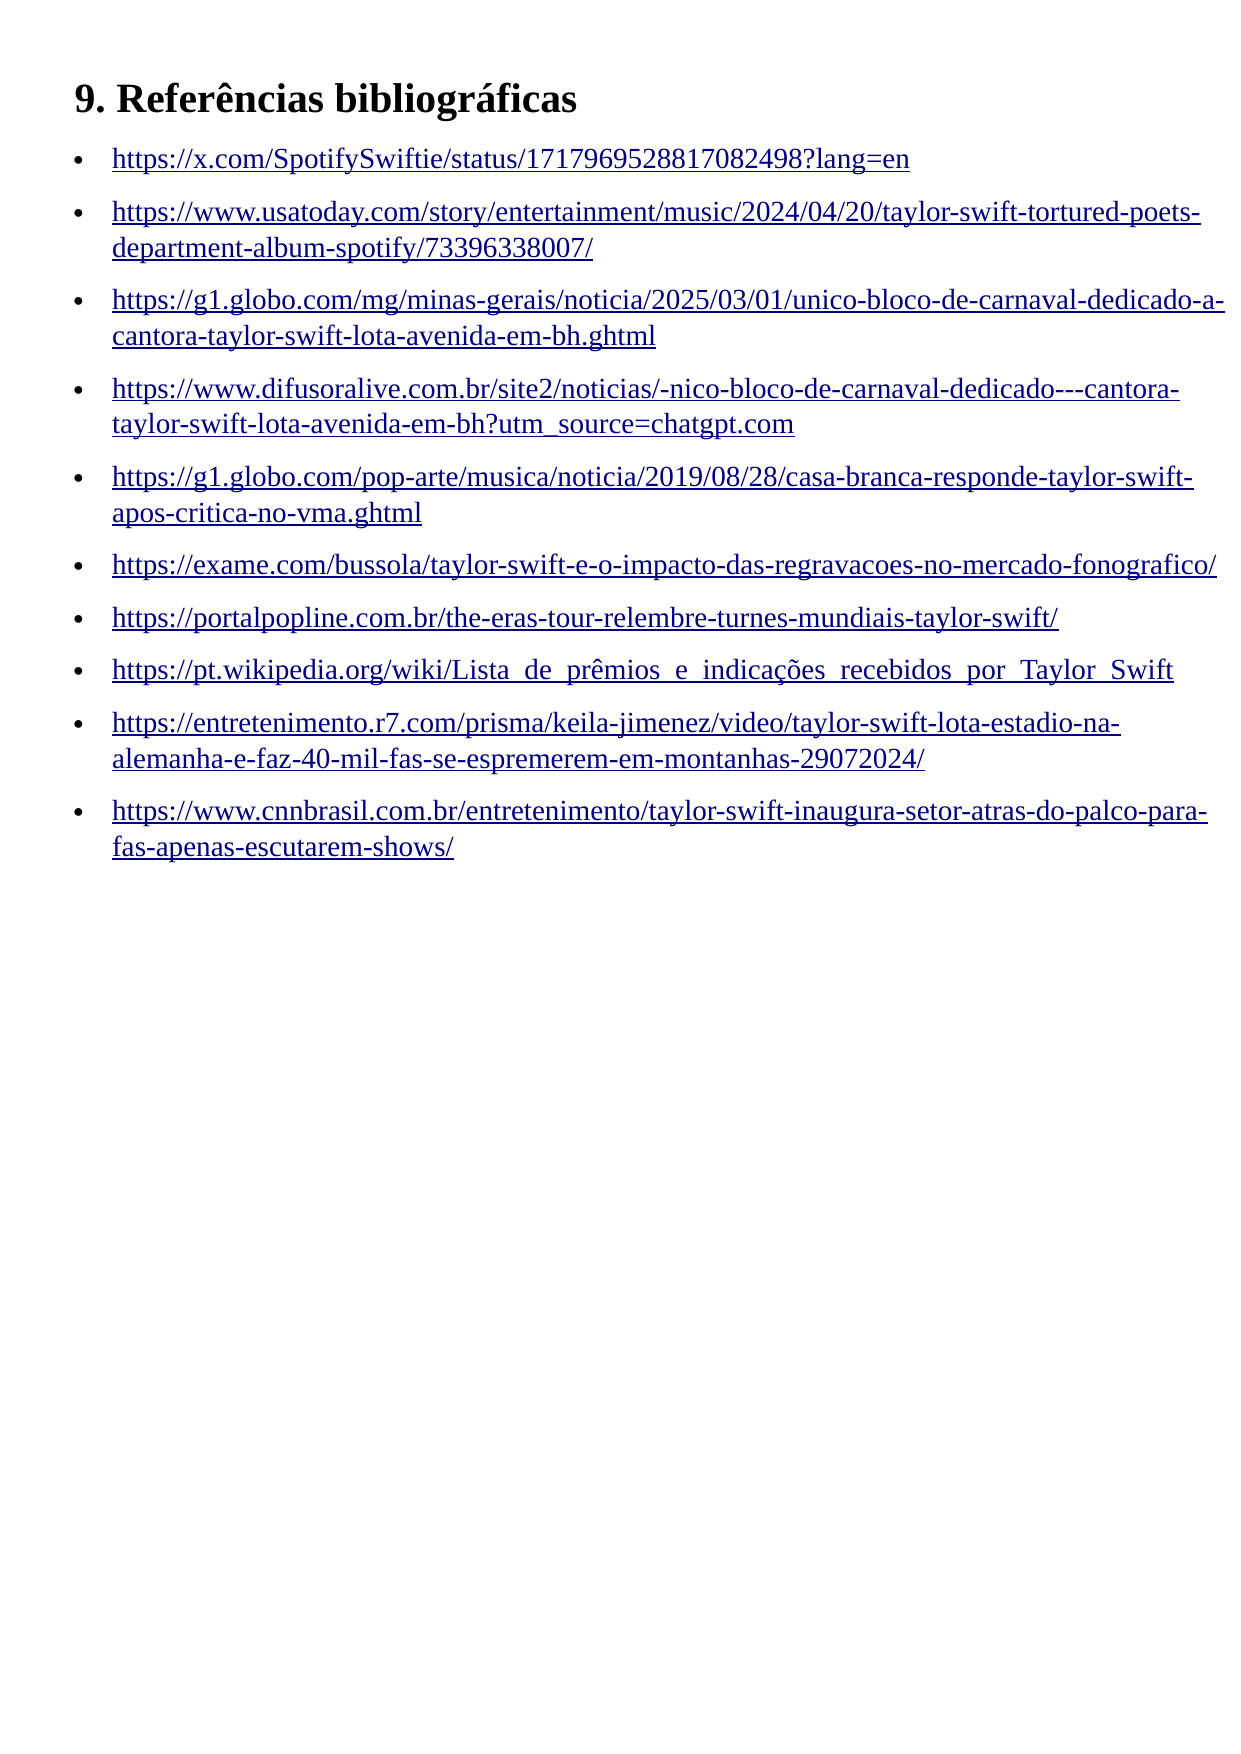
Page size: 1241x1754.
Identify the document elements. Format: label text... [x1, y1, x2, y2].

list https://pt.wikipedia.org/wiki/Lista_de_prêmios_e_indicações_recebidos_por_Taylor_Swift [74, 652, 1239, 686]
list https://g1.globo.com/pop-arte/musica/noticia/2019/08/28/casa-branca-responde-taylor-swift-apos-critica-no-vma.ghtml [74, 459, 1239, 528]
list https://www.difusoralive.com.br/site2/noticias/-nico-bloco-de-carnaval-dedicado---cantora-taylor-swift-lota-avenida-em-bh?utm_source=chatgpt.com [74, 371, 1239, 440]
list https://entretenimento.r7.com/prisma/keila-jimenez/video/taylor-swift-lota-estadio-na-alemanha-e-faz-40-mil-fas-se-espremerem-em-montanhas-29072024/ [74, 705, 1239, 774]
list https://portalpopline.com.br/the-eras-tour-relembre-turnes-mundiais-taylor-swift/ [74, 600, 1239, 633]
list https://x.com/SpotifySwiftie/status/1717969528817082498?lang=en [74, 142, 1239, 175]
text 9. Referências bibliográficas [74, 74, 1239, 122]
list https://exame.com/bussola/taylor-swift-e-o-impacto-das-regravacoes-no-mercado-fonografico/ [74, 547, 1239, 581]
list https://www.usatoday.com/story/entertainment/music/2024/04/20/taylor-swift-tortured-poets-department-album-spotify/73396338007/ [74, 194, 1239, 263]
list https://g1.globo.com/mg/minas-gerais/noticia/2025/03/01/unico-bloco-de-carnaval-dedicado-a-cantora-taylor-swift-lota-avenida-em-bh.ghtml [74, 282, 1239, 352]
list https://www.cnnbrasil.com.br/entretenimento/taylor-swift-inaugura-setor-atras-do-palco-para-fas-apenas-escutarem-shows/ [74, 793, 1239, 863]
